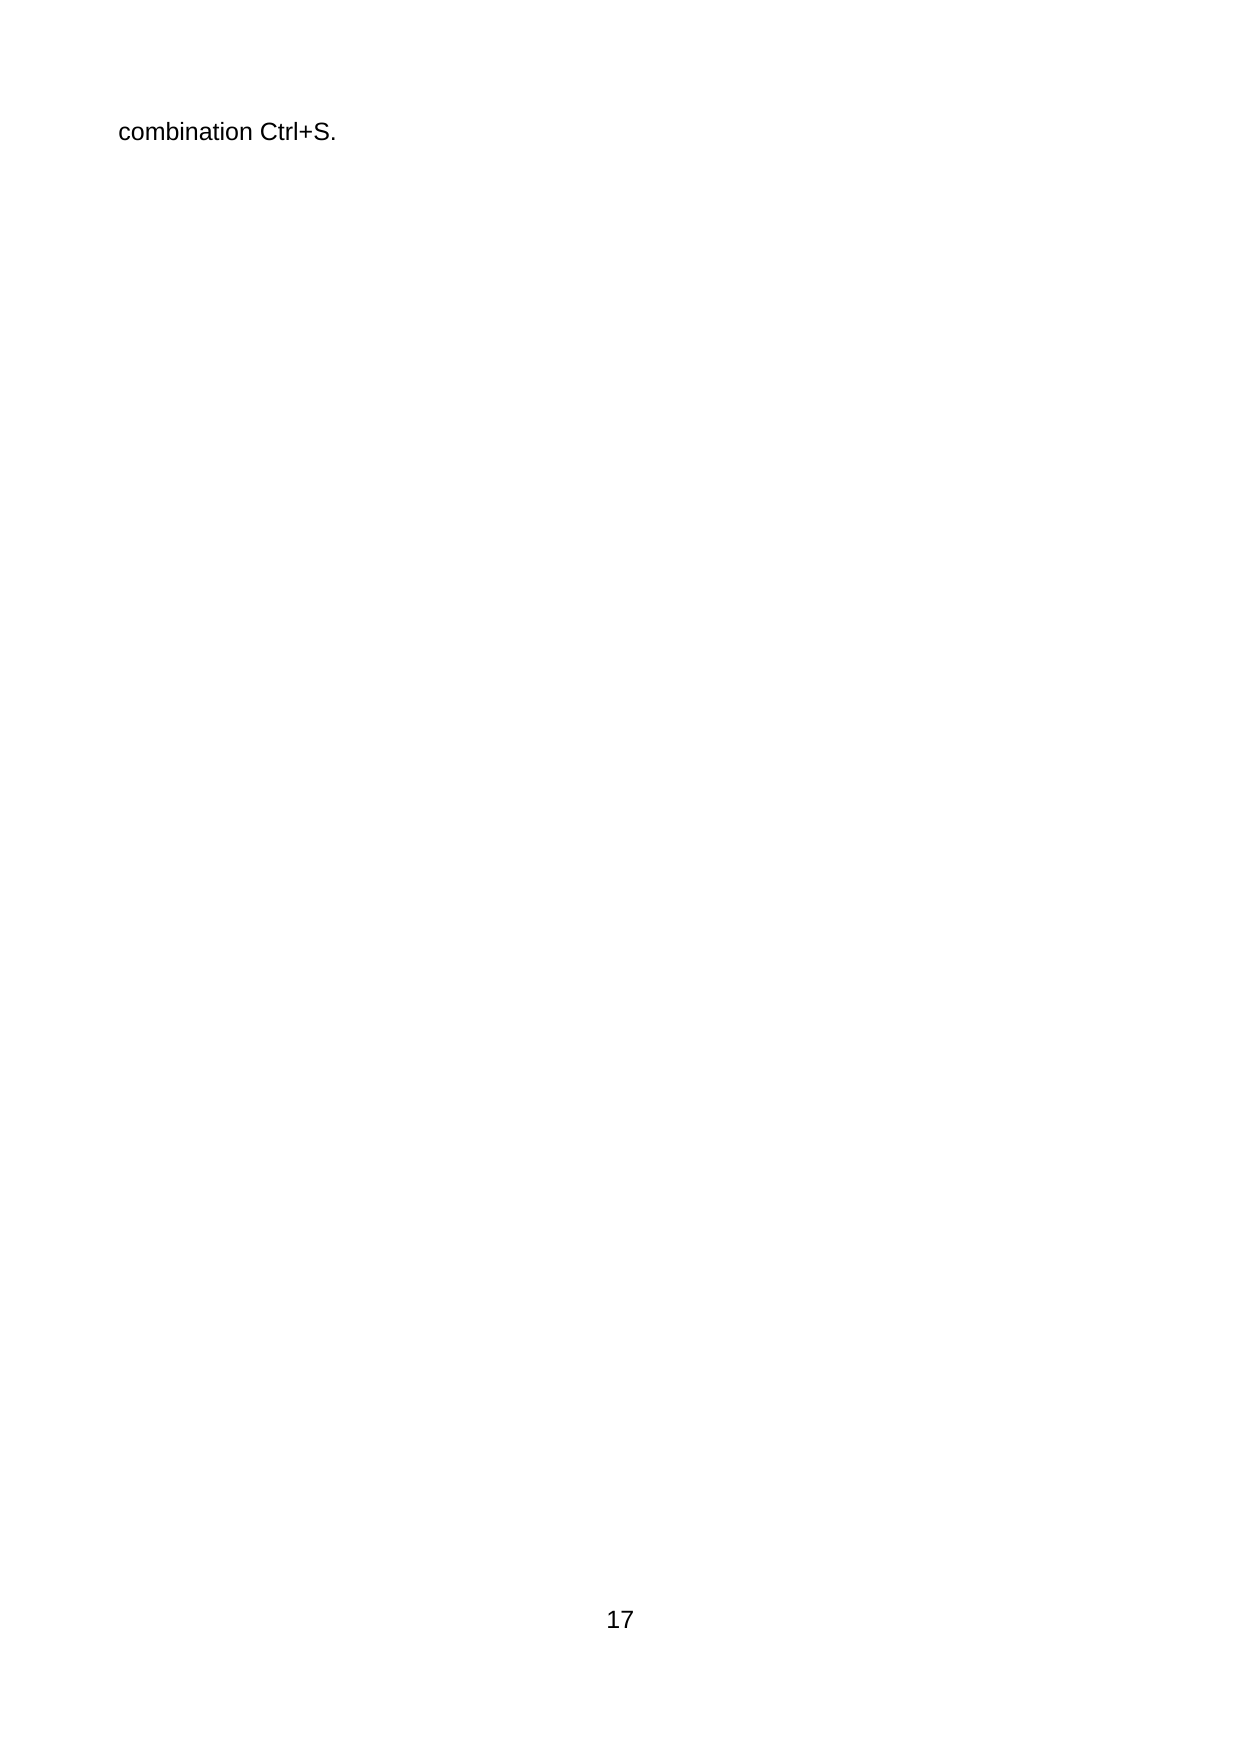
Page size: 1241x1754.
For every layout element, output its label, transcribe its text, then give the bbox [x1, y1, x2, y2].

text combination Ctrl+S. [118, 118, 1122, 146]
